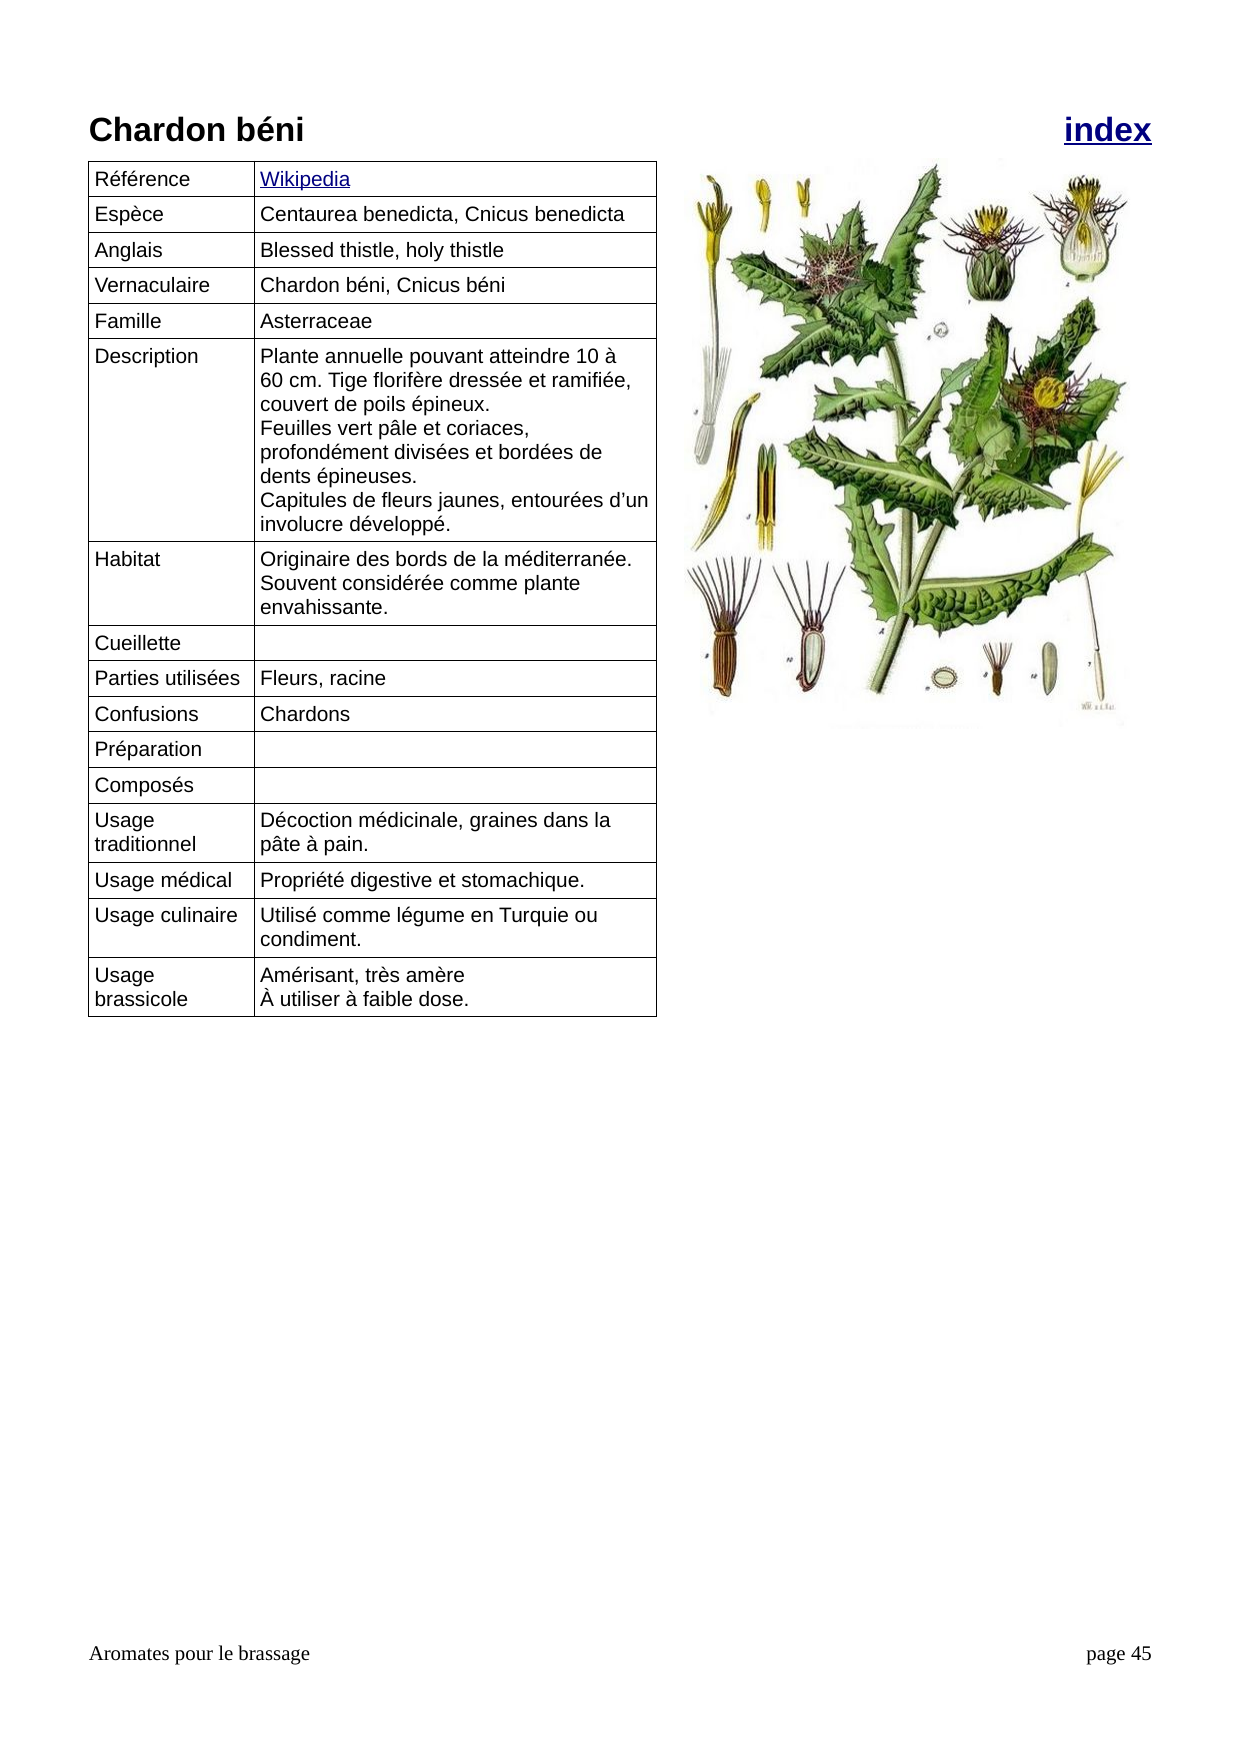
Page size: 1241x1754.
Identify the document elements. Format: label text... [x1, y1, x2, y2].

table_cell Cueillette [89, 626, 254, 660]
table_header Wikipedia [255, 162, 656, 196]
table_cell Famille [89, 304, 254, 338]
table_cell Description [89, 339, 254, 541]
table_cell Asterraceae [255, 304, 656, 338]
table_cell [255, 732, 656, 767]
table_cell Propriété digestive et stomachique. [255, 863, 656, 897]
table_header Référence [89, 162, 254, 196]
table_cell [255, 626, 656, 660]
table_cell Usage brassicole [89, 958, 254, 1016]
table_cell Centaurea benedicta, Cnicus benedicta [255, 197, 656, 232]
table_cell Amérisant, très amère À utiliser à faible dose. [255, 958, 656, 1016]
table_cell Utilisé comme légume en Turquie ou condiment. [255, 899, 656, 957]
table_cell Habitat [89, 542, 254, 625]
table_cell Anglais [89, 233, 254, 267]
table_cell Chardons [255, 697, 656, 731]
picture [684, 158, 1131, 729]
table_cell Espèce [89, 197, 254, 232]
table_cell Composés [89, 768, 254, 802]
table_cell Préparation [89, 732, 254, 767]
table_cell Usage traditionnel [89, 804, 254, 862]
table_cell Usage culinaire [89, 899, 254, 957]
subtitle Chardon béni index [88, 109, 1152, 148]
table_cell Décoction médicinale, graines dans la pâte à pain. [255, 804, 656, 862]
table_cell Originaire des bords de la méditerranée. Souvent considérée comme plante envahissante. [255, 542, 656, 625]
table_cell Usage médical [89, 863, 254, 897]
table_cell [255, 768, 656, 802]
table_cell Vernaculaire [89, 268, 254, 303]
table_cell Plante annuelle pouvant atteindre 10 à 60 cm. Tige florifère dressée et ramifiée, couvert de poils épineux. Feuilles vert pâle et coriaces, profondément divisées et bordées de dents épineuses. Capitules de fleurs jaunes, entourées d’un involucre développé. [255, 339, 656, 541]
table_cell Parties utilisées [89, 661, 254, 696]
table_cell Blessed thistle, holy thistle [255, 233, 656, 267]
table_cell Chardon béni, Cnicus béni [255, 268, 656, 303]
table_cell Confusions [89, 697, 254, 731]
table_cell Fleurs, racine [255, 661, 656, 696]
